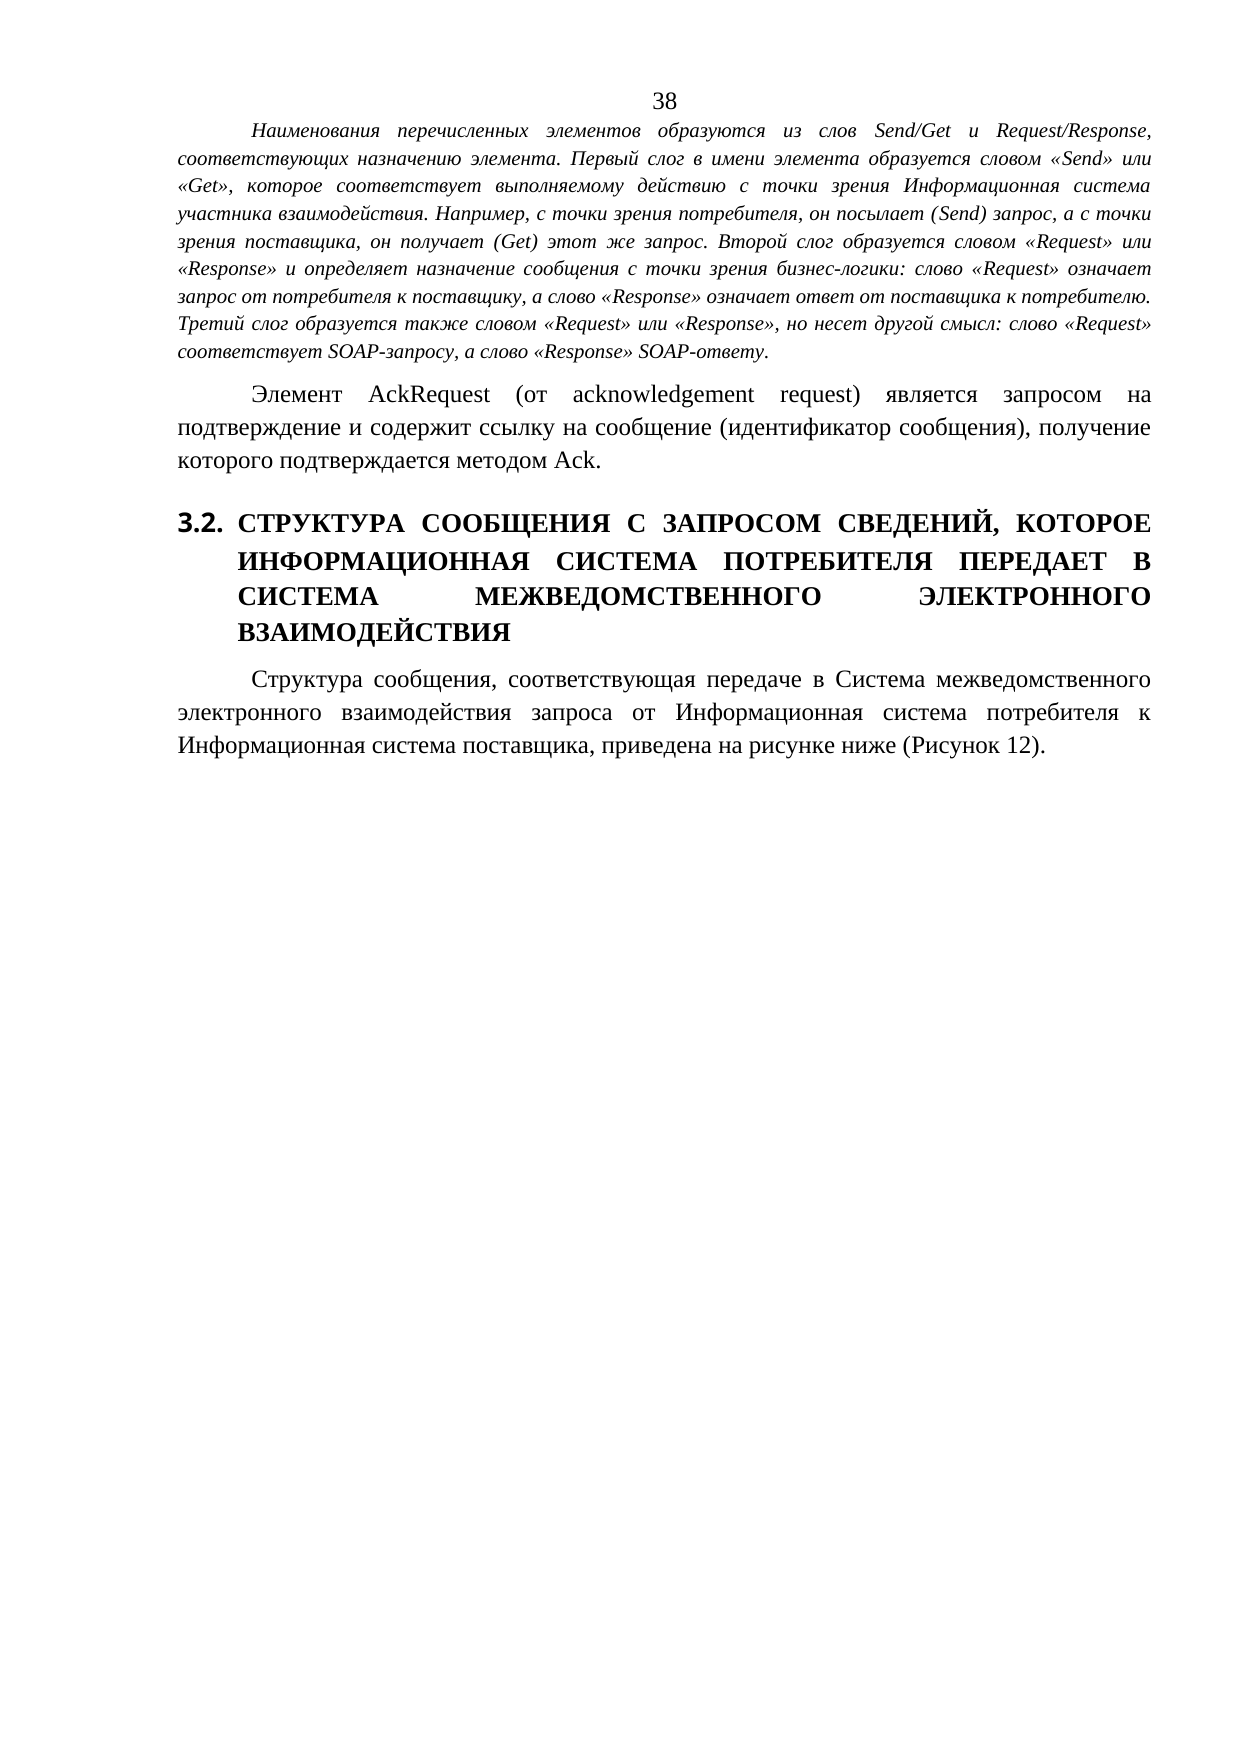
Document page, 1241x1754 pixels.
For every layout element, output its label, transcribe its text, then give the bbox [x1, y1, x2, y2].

text Элемент AckRequest (от acknowledgement request) является запросом на подтверждение и содержит ссылку на сообщение (идентификатор сообщения), получение которого подтверждается методом Ack. [177, 379, 1152, 474]
subtitle Структура сообщения с запросом сведений, которое Информационная система потребителя передает в Система межведомственного электронного взаимодействия [177, 503, 1152, 647]
text Структура сообщения, соответствующая передаче в Система межведомственного электронного взаимодействия запроса от Информационная система потребителя к Информационная система поставщика, приведена на рисунке ниже (Рисунок 12). [177, 664, 1152, 759]
text Наименования перечисленных элементов образуются из слов Send/Get и Request/Response, соответствующих назначению элемента. Первый слог в имени элемента образуется словом «Send» или «Get», которое соответствует выполняемому действию с точки зрения Информационная система участника взаимодействия. Например, с точки зрения потребителя, он посылает (Send) запрос, а с точки зрения поставщика, он получает (Get) этот же запрос. Второй слог образуется словом «Request» или «Response» и определяет назначение сообщения с точки зрения бизнес-логики: слово «Request» означает запрос от потребителя к поставщику, а слово «Response» означает ответ от поставщика к потребителю. Третий слог образуется также словом «Request» или «Response», но несет другой смысл: слово «Request» соответствует SOAP-запросу, а слово «Response» SOAP-ответу. [177, 118, 1152, 363]
